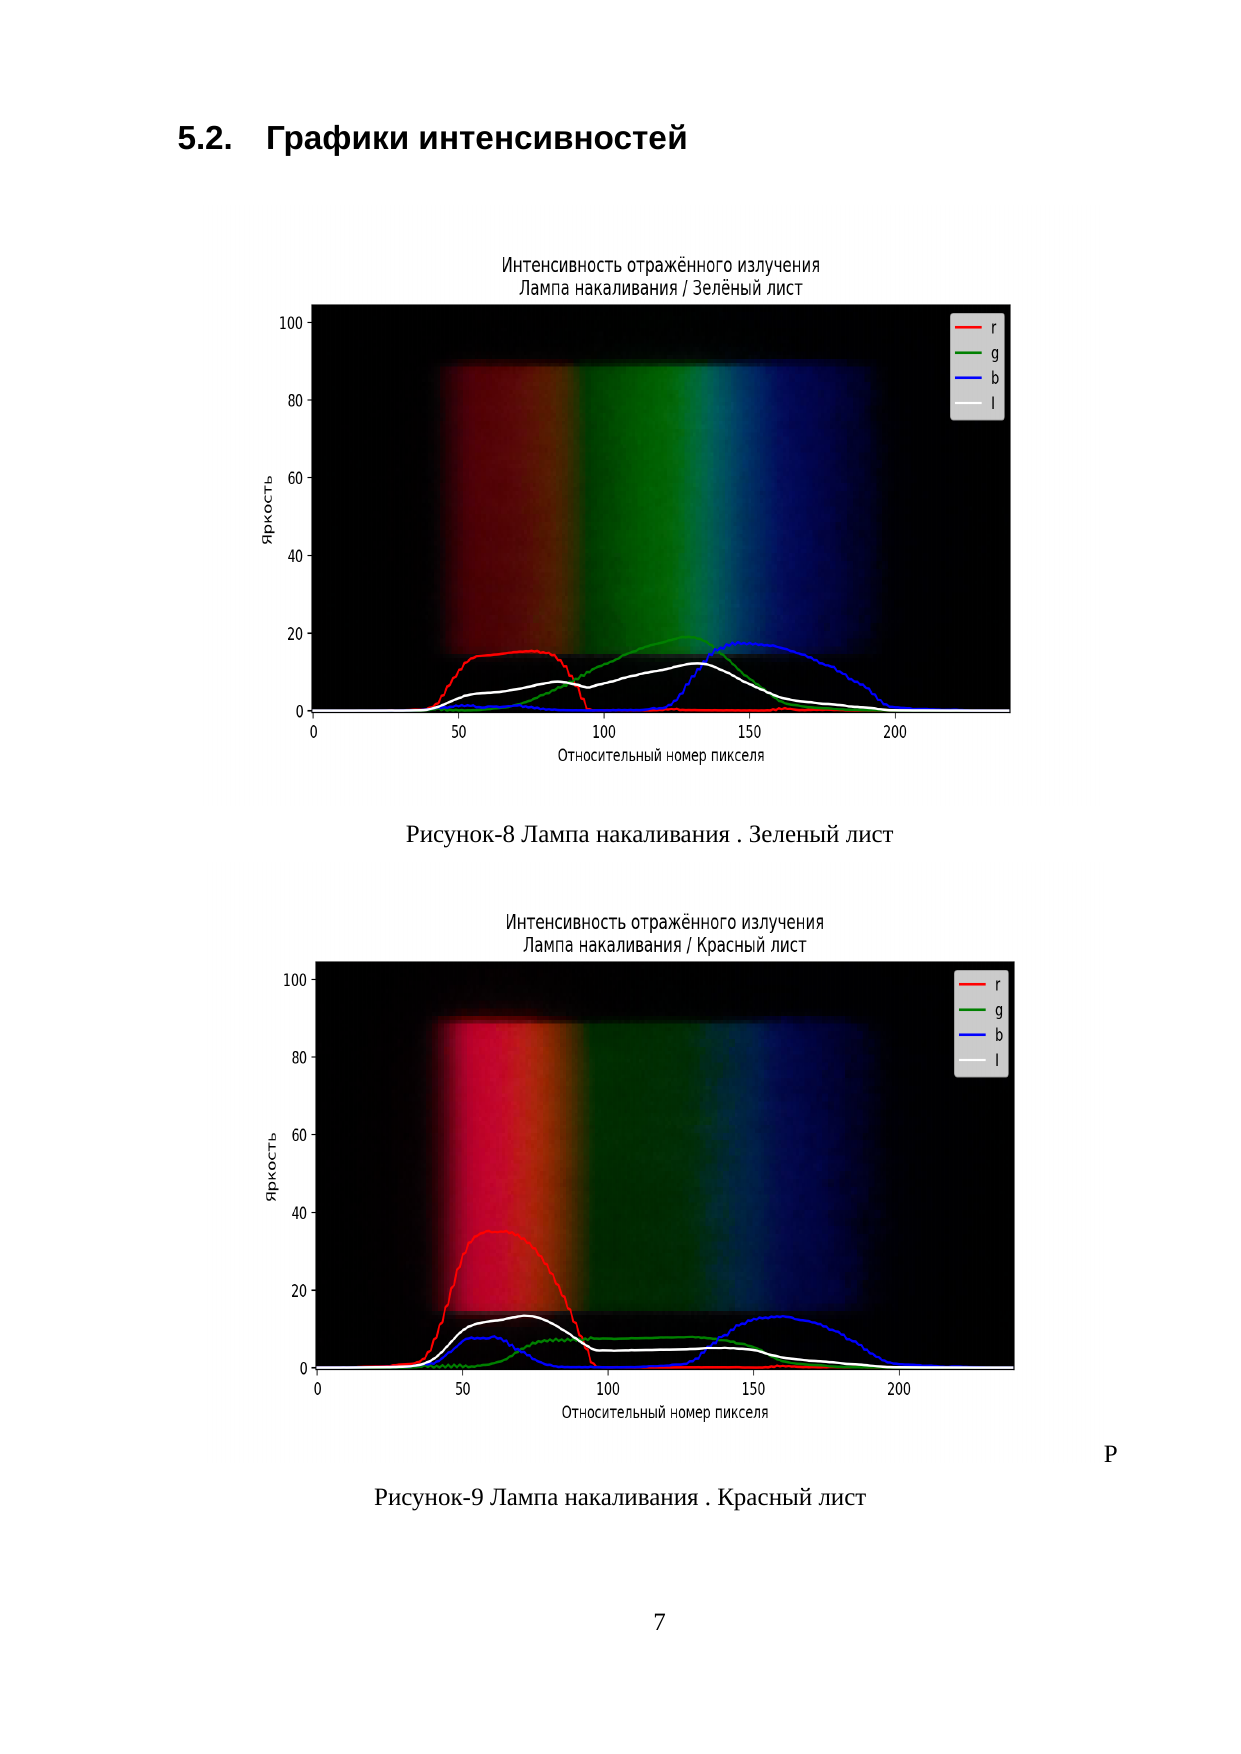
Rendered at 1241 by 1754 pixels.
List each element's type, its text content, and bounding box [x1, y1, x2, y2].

picture [199, 205, 1100, 806]
text Рисунок-8 Лампа накаливания . Зеленый лист [118, 819, 1122, 848]
text РРисунок-9 Лампа накаливания . Красный лист [118, 863, 1122, 1511]
picture [203, 862, 1104, 1463]
subtitle Графики интенсивностей [118, 118, 1122, 157]
